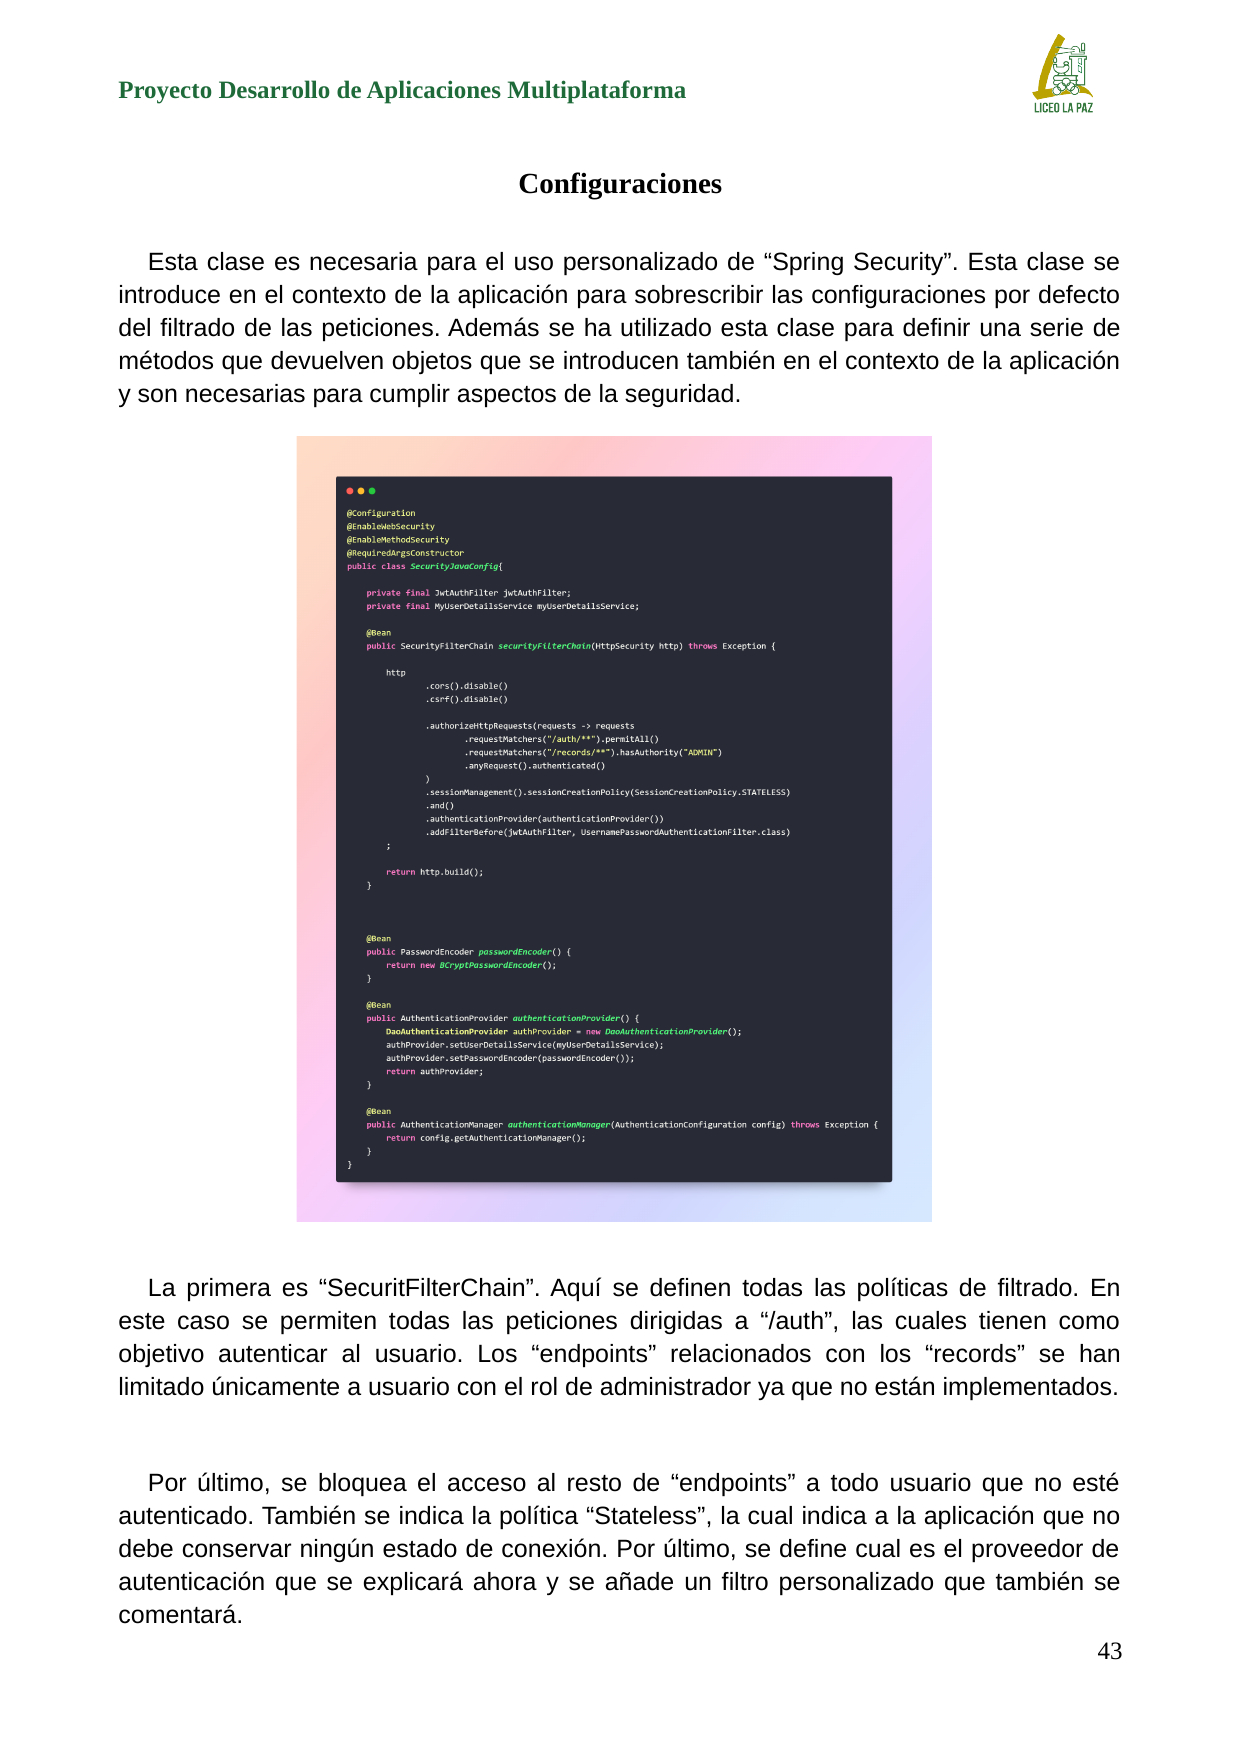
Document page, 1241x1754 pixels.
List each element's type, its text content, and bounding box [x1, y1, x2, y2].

text Por último, se bloquea el acceso al resto de “endpoints” a todo usuario que no esté autenticado. También se indica la política “Stateless”, la cual indica a la aplicación que no debe conservar ningún estado de conexión. Por último, se define cual es el proveedor de autenticación que se explicará ahora y se añade un filtro personalizado que también se comentará. [118, 1468, 1122, 1628]
text La primera es “SecuritFilterChain”. Aquí se definen todas las políticas de filtrado. En este caso se permiten todas las peticiones dirigidas a “/auth”, las cuales tienen como objetivo autenticar al usuario. Los “endpoints” relacionados con los “records” se han limitado únicamente a usuario con el rol de administrador ya que no están implementados. [118, 1273, 1122, 1401]
text Esta clase es necesaria para el uso personalizado de “Spring Security”. Esta clase se introduce en el contexto de la aplicación para sobrescribir las configuraciones por defecto del filtrado de las peticiones. Además se ha utilizado esta clase para definir una serie de métodos que devuelven objetos que se introducen también en el contexto de la aplicación y son necesarias para cumplir aspectos de la seguridad. [118, 247, 1122, 408]
picture [1025, 26, 1100, 121]
subtitle Configuraciones [118, 166, 1122, 199]
picture [296, 436, 932, 1222]
